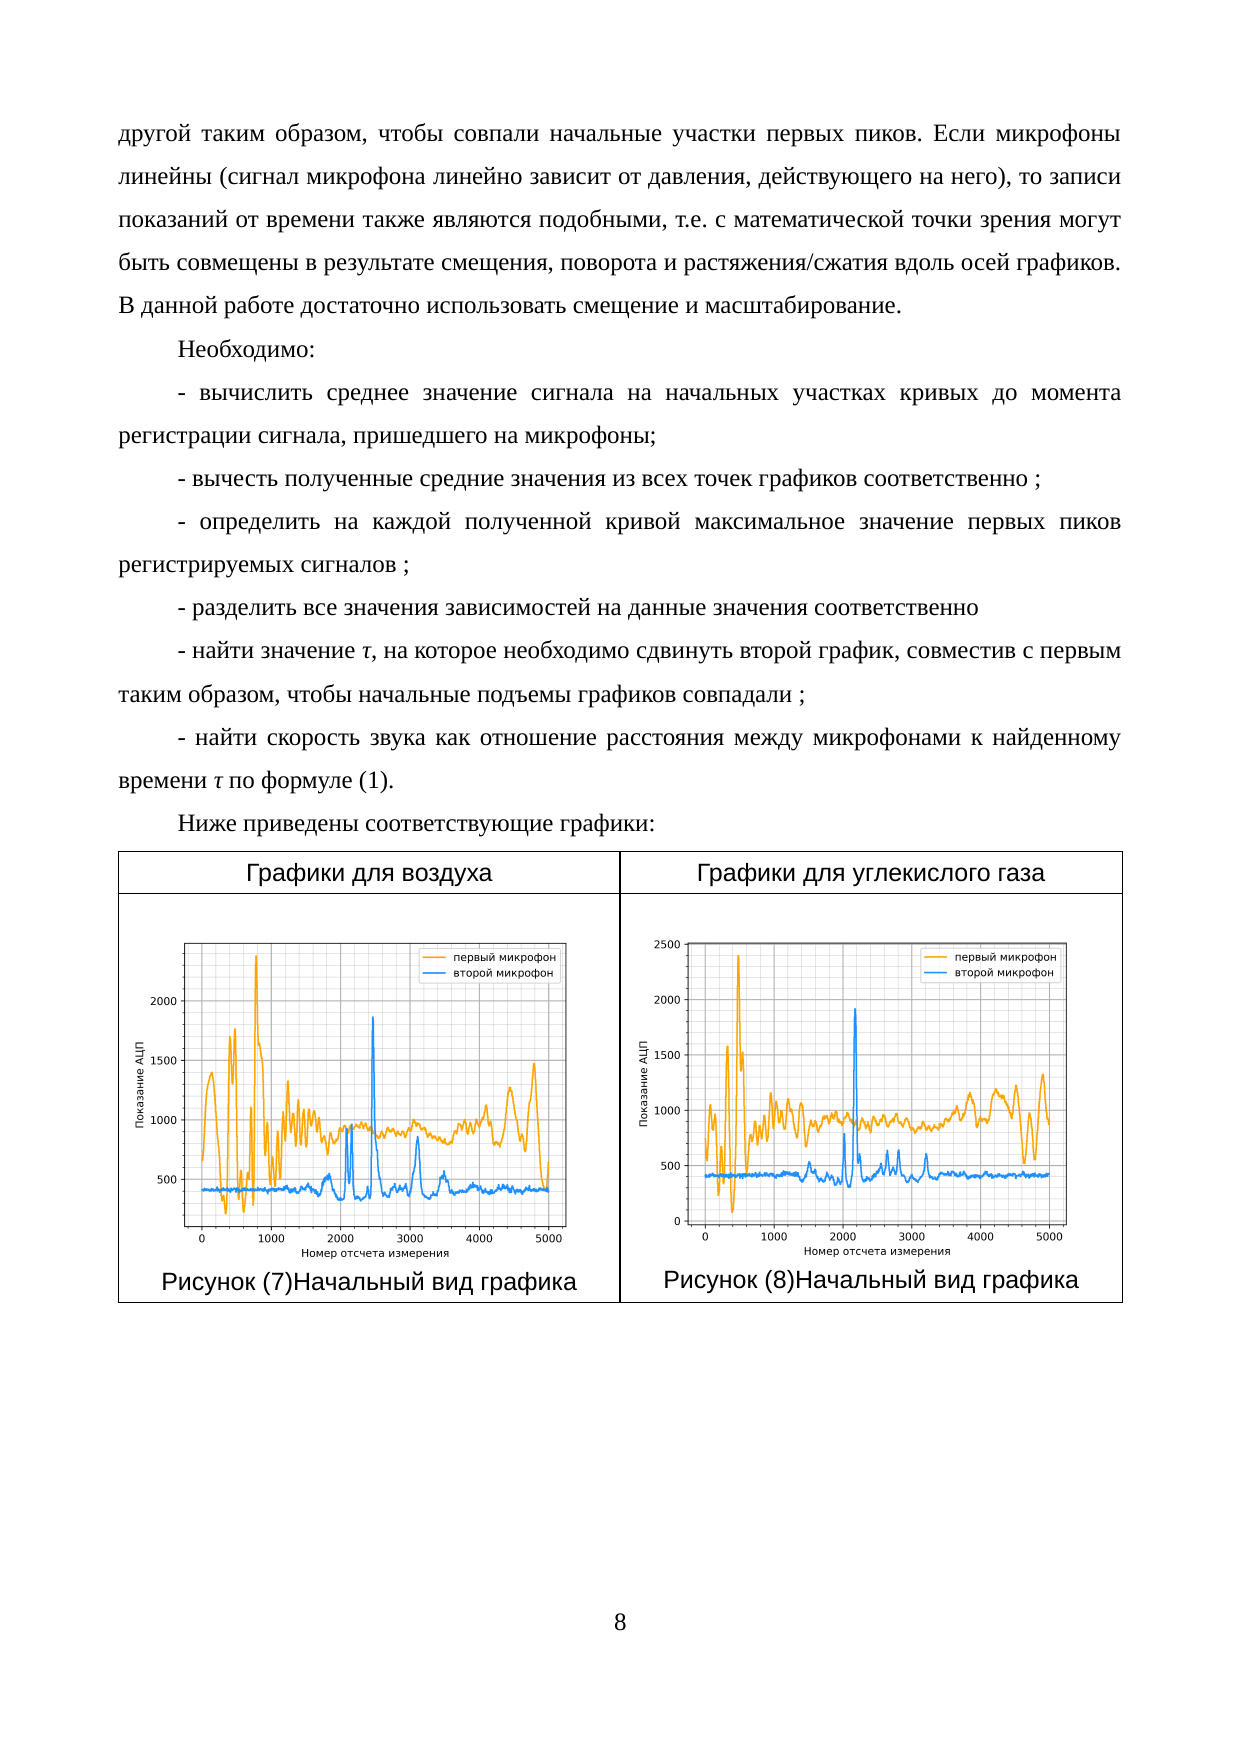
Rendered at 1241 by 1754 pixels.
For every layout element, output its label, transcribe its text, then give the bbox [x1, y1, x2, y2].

text - разделить все значения зависимостей на данные значения соответственно [118, 592, 1122, 621]
text - определить на каждой полученной кривой максимальное значение первых пиков регистрируемых сигналов ; [118, 506, 1122, 578]
text другой таким образом, чтобы совпали начальные участки первых пиков. Если микрофоны линейны (сигнал микрофона линейно зависит от давления, действующего на него), то записи показаний от времени также являются подобными, т.е. с математической точки зрения могут быть совмещены в результате смещения, поворота и растяжения/сжатия вдоль осей графиков. В данной работе достаточно использовать смещение и масштабирование. [118, 118, 1122, 319]
text - вычесть полученные средние значения из всех точек графиков соответственно ; [118, 463, 1122, 492]
text - вычислить среднее значение сигнала на начальных участках кривых до момента регистрации сигнала, пришедшего на микрофоны; [118, 377, 1122, 449]
picture [627, 899, 1115, 1265]
picture [123, 899, 615, 1267]
table_header Графики для воздуха [119, 852, 619, 892]
table_cell Рисунок (7)Начальный вид графика [119, 894, 619, 1302]
table_header Графики для углекислого газа [621, 852, 1122, 892]
text - найти скорость звука как отношение расстояния между микрофонами к найденному времени τ по формуле (1). [118, 722, 1122, 794]
text - найти значение τ, на которое необходимо сдвинуть второй график, совместив с первым таким образом, чтобы начальные подъемы графиков совпадали ; [118, 636, 1122, 707]
text Ниже приведены соответствующие графики: [118, 808, 1122, 837]
text Необходимо: [118, 334, 1122, 362]
table_cell Рисунок (8)Начальный вид графика [621, 894, 1122, 1302]
